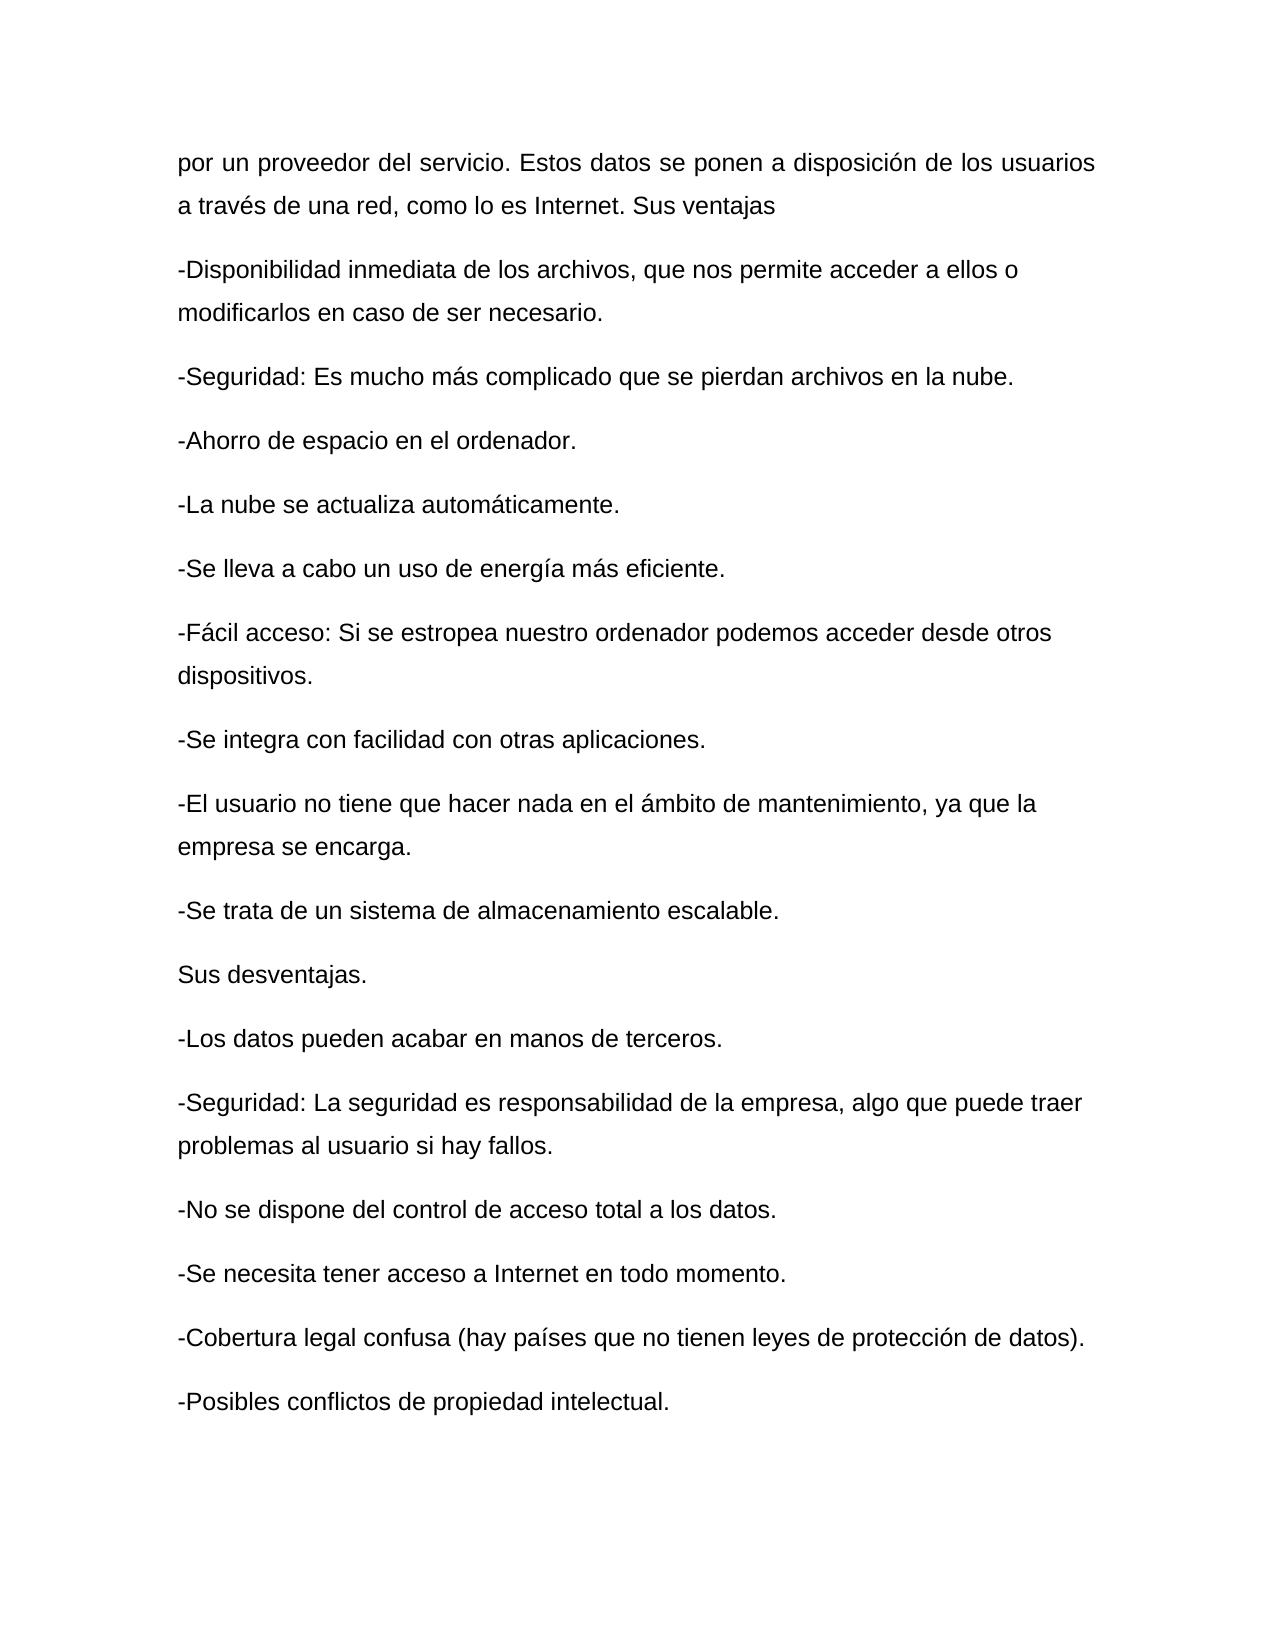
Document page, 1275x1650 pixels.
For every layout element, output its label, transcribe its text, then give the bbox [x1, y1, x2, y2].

text -El usuario no tiene que hacer nada en el ámbito de mantenimiento, ya que la empresa se encarga. [177, 789, 1098, 861]
text -Se necesita tener acceso a Internet en todo momento. [177, 1259, 1098, 1287]
text por un proveedor del servicio. Estos datos se ponen a disposición de los usuarios a través de una red, como lo es Internet. Sus ventajas [177, 148, 1098, 219]
text -Seguridad: La seguridad es responsabilidad de la empresa, algo que puede traer problemas al usuario si hay fallos. [177, 1088, 1098, 1159]
text -Se integra con facilidad con otras aplicaciones. [177, 725, 1098, 753]
text Sus desventajas. [177, 960, 1098, 988]
text -No se dispone del control de acceso total a los datos. [177, 1195, 1098, 1223]
text -Disponibilidad inmediata de los archivos, que nos permite acceder a ellos o modificarlos en caso de ser necesario. [177, 255, 1098, 327]
text -Cobertura legal confusa (hay países que no tienen leyes de protección de datos). [177, 1323, 1098, 1351]
text -Se lleva a cabo un uso de energía más eficiente. [177, 554, 1098, 582]
text -La nube se actualiza automáticamente. [177, 490, 1098, 518]
text -Seguridad: Es mucho más complicado que se pierdan archivos en la nube. [177, 362, 1098, 391]
text -Posibles conflictos de propiedad intelectual. [177, 1387, 1098, 1415]
text -Los datos pueden acabar en manos de terceros. [177, 1024, 1098, 1052]
text -Se trata de un sistema de almacenamiento escalable. [177, 896, 1098, 924]
text -Fácil acceso: Si se estropea nuestro ordenador podemos acceder desde otros dispositivos. [177, 618, 1098, 689]
text -Ahorro de espacio en el ordenador. [177, 426, 1098, 454]
